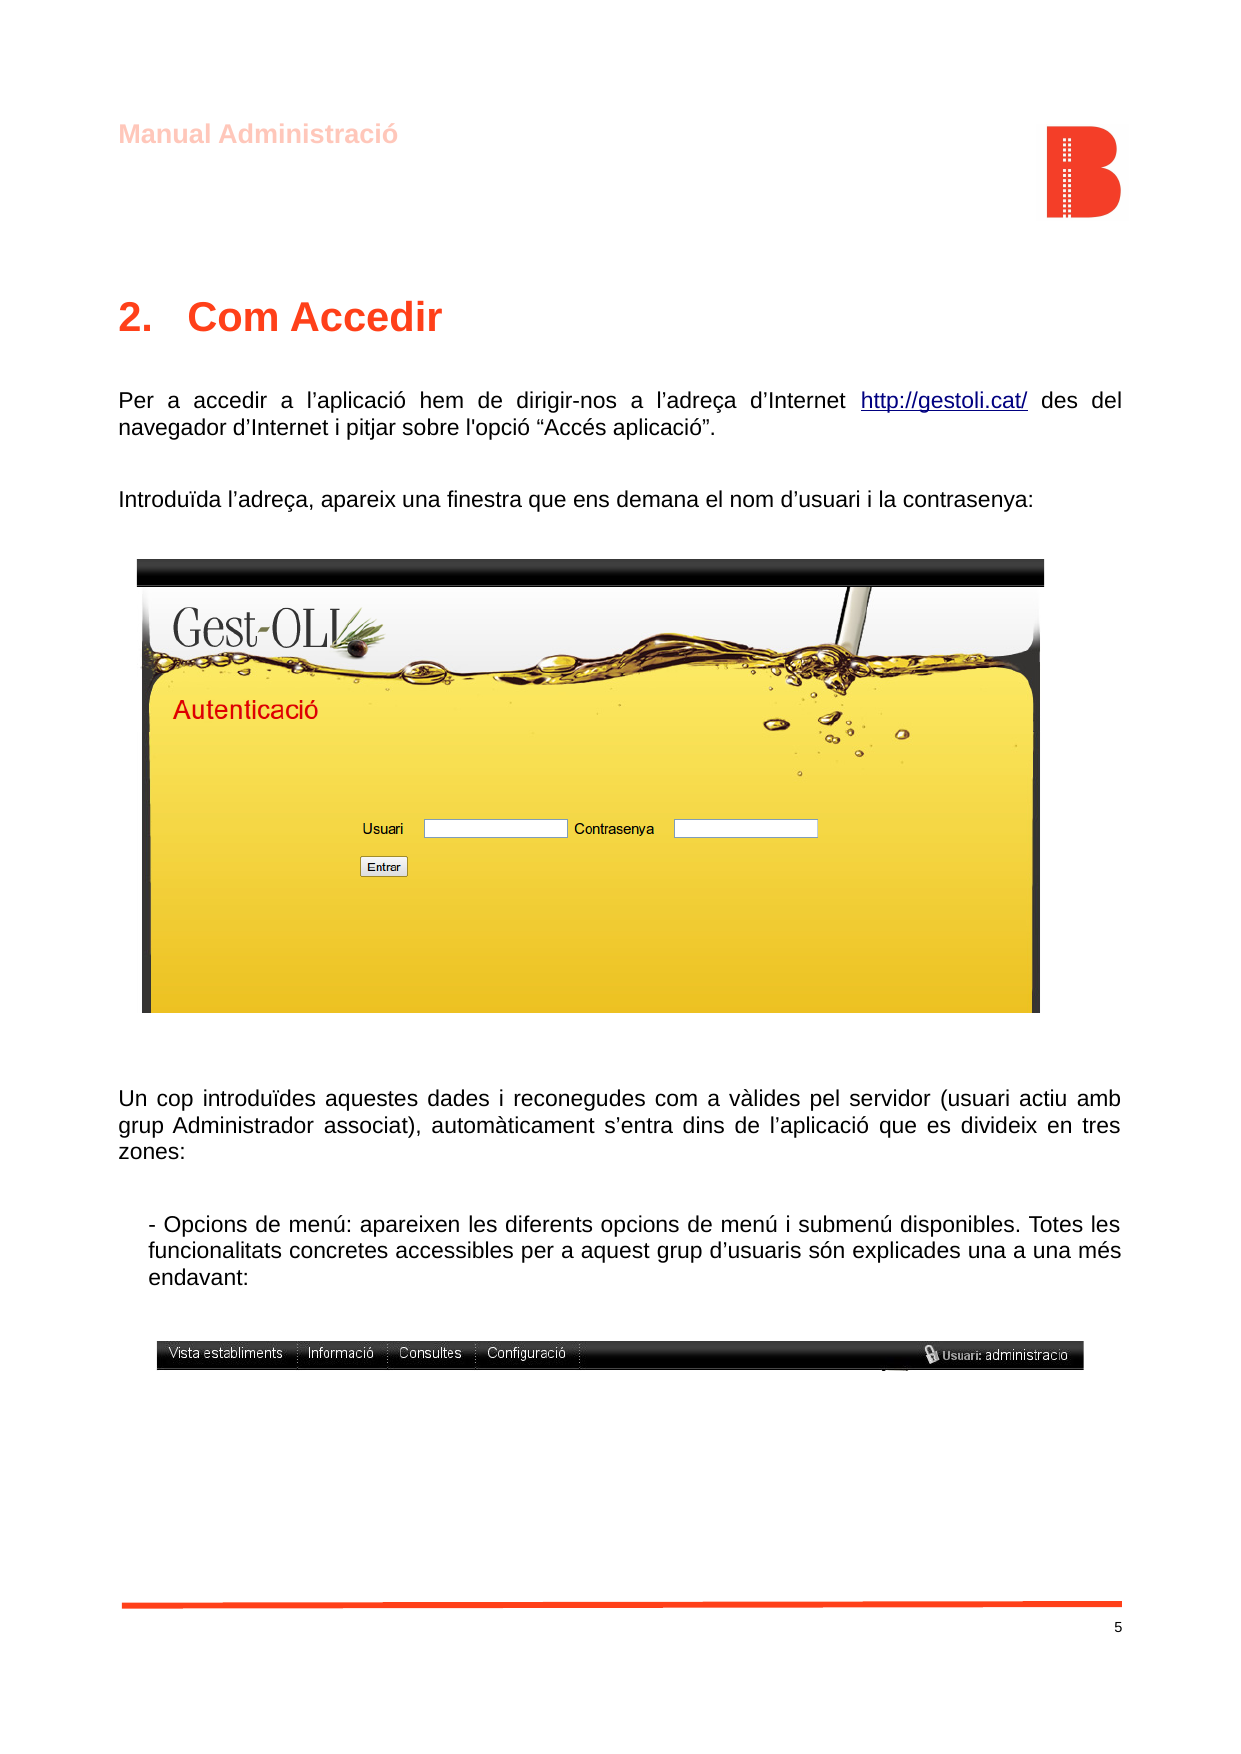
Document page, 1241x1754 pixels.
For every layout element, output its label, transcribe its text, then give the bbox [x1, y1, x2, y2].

text Un cop introduïdes aquestes dades i reconegudes com a vàlides pel servidor (usuari actiu amb grup Administrador associat), automàticament s’entra dins de l’aplicació que es divideix en tres zones: [118, 1085, 1122, 1164]
subtitle Com Accedir [118, 293, 1122, 341]
list - Opcions de menú: apareixen les diferents opcions de menú i submenú disponibles. Totes les funcionalitats concretes accessibles per a aquest grup d’usuaris són explicades una a una més endavant: [148, 1211, 1122, 1290]
text Introduïda l’adreça, apareix una finestra que ens demana el nom d’usuari i la contrasenya: [118, 486, 1122, 513]
text Per a accedir a l’aplicació hem de dirigir-nos a l’adreça d’Internet http://gestoli.cat/ des del navegador d’Internet i pitjar sobre l'opció “Accés aplicació”. [118, 387, 1122, 440]
picture [156, 1341, 1084, 1371]
picture [136, 559, 1045, 1013]
picture [1036, 124, 1130, 221]
